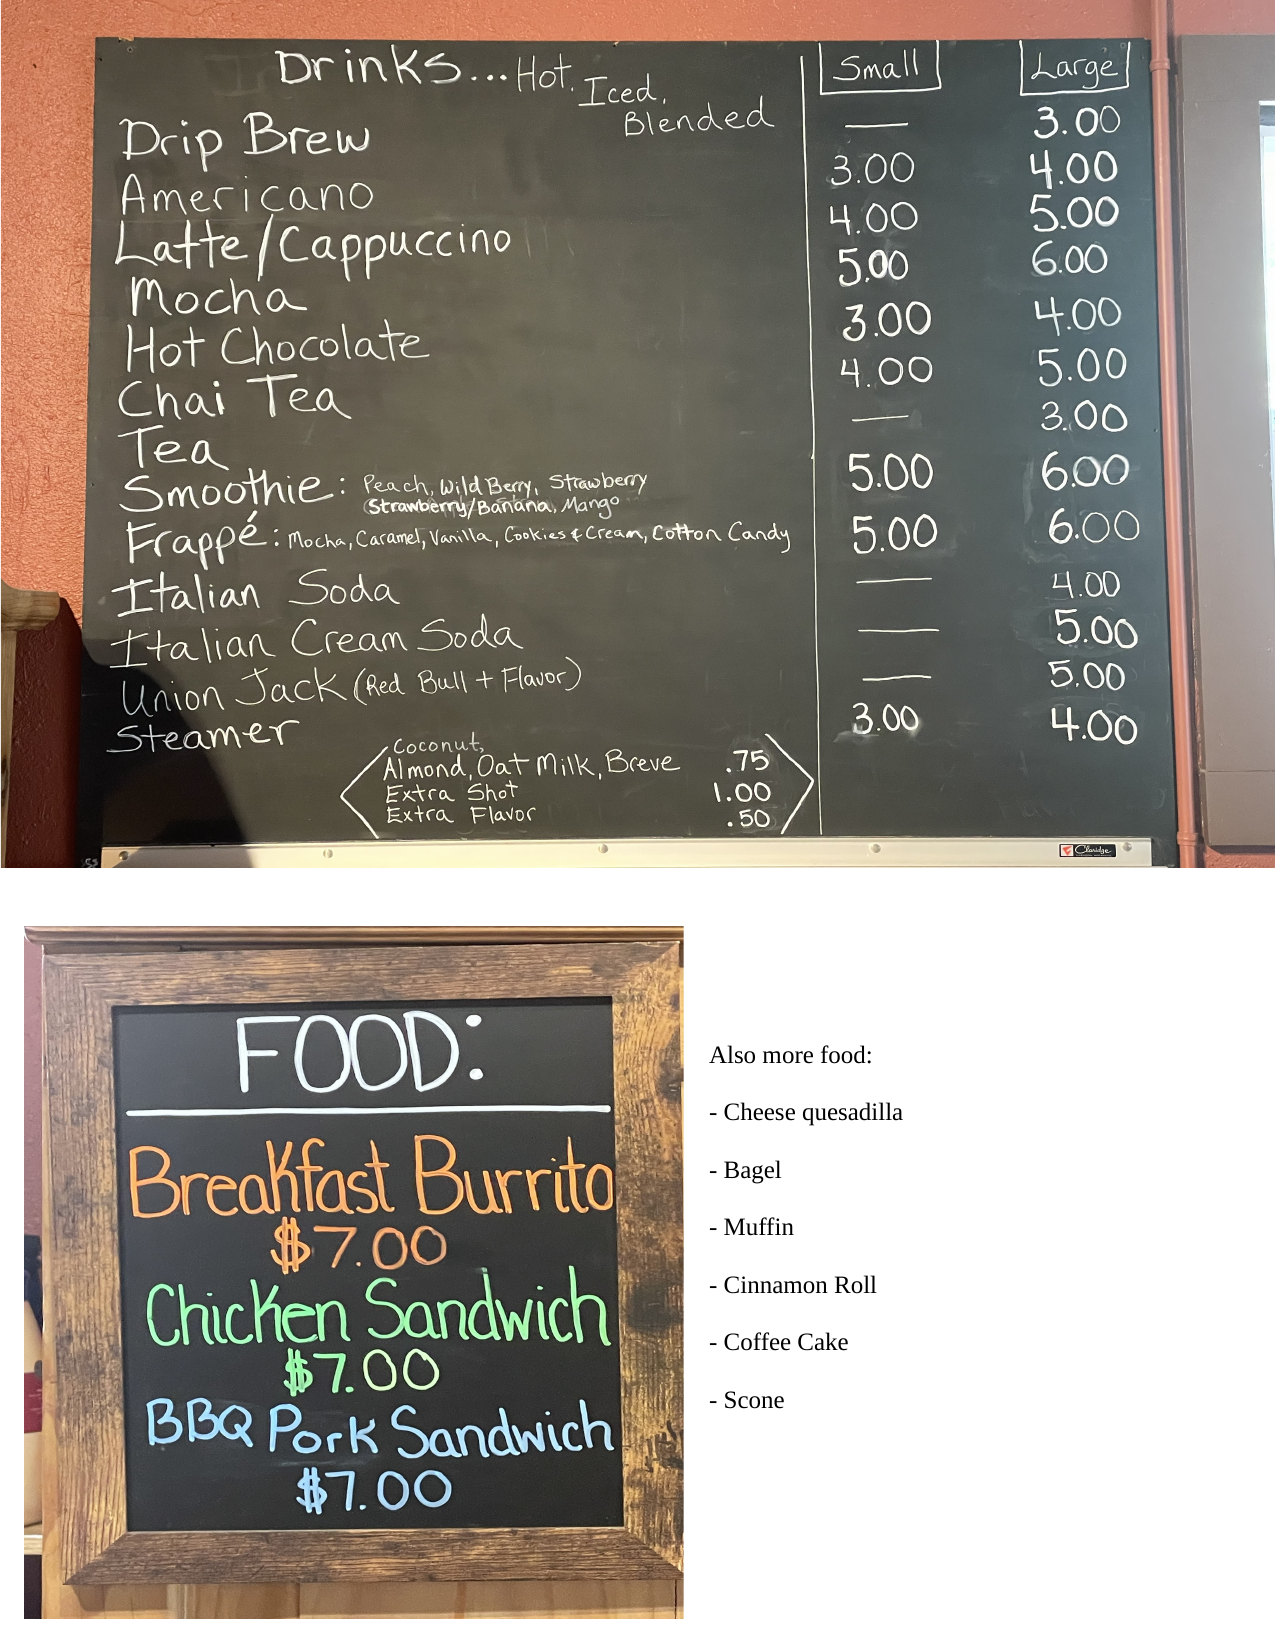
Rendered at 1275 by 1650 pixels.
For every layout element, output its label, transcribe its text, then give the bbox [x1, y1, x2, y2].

text - Cheese quesadilla [684, 1097, 1157, 1126]
picture [24, 926, 684, 1619]
text - Muffin [684, 1212, 1157, 1241]
text - Bagel [684, 1155, 1157, 1184]
picture [0, 0, 1275, 868]
text - Coffee Cake [684, 1327, 1157, 1356]
text - Scone [684, 1385, 1157, 1414]
text - Cinnamon Roll [684, 1270, 1157, 1299]
text Also more food: [684, 1040, 1157, 1069]
